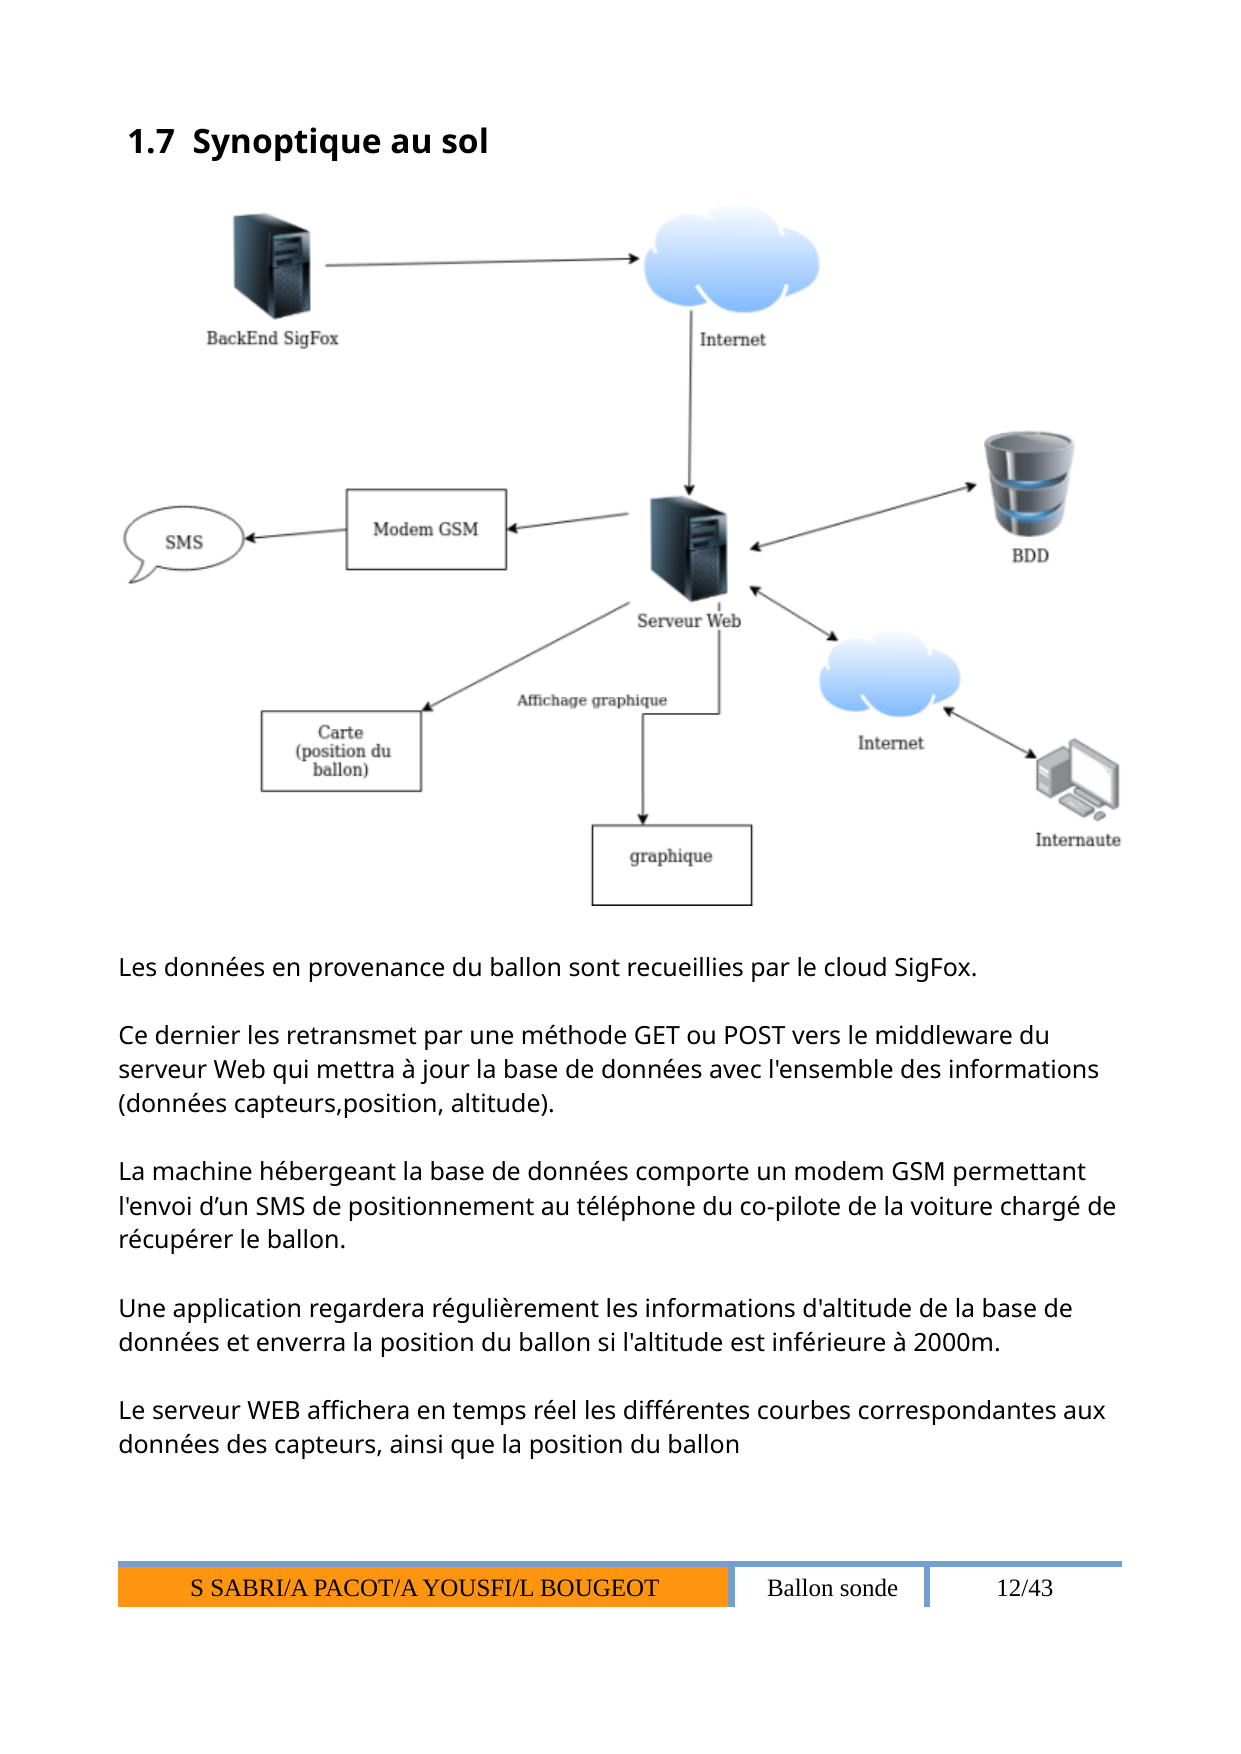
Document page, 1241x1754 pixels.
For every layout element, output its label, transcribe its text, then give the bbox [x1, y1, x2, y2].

text La machine hébergeant la base de données comporte un modem GSM permettant l'envoi d’un SMS de positionnement au téléphone du co-pilote de la voiture chargé de récupérer le ballon. [118, 1154, 1122, 1256]
text Une application regardera régulièrement les informations d'altitude de la base de données et enverra la position du ballon si l'altitude est inférieure à 2000m. [118, 1290, 1122, 1358]
text Ce dernier les retransmet par une méthode GET ou POST vers le middleware du serveur Web qui mettra à jour la base de données avec l'ensemble des informations (données capteurs,position, altitude). [118, 1018, 1122, 1120]
text Le serveur WEB affichera en temps réel les différentes courbes correspondantes aux données des capteurs, ainsi que la position du ballon [118, 1392, 1122, 1461]
picture [118, 200, 1123, 906]
subtitle Synoptique au sol [118, 118, 1122, 164]
text Les données en provenance du ballon sont recueillies par le cloud SigFox. [118, 950, 1122, 984]
